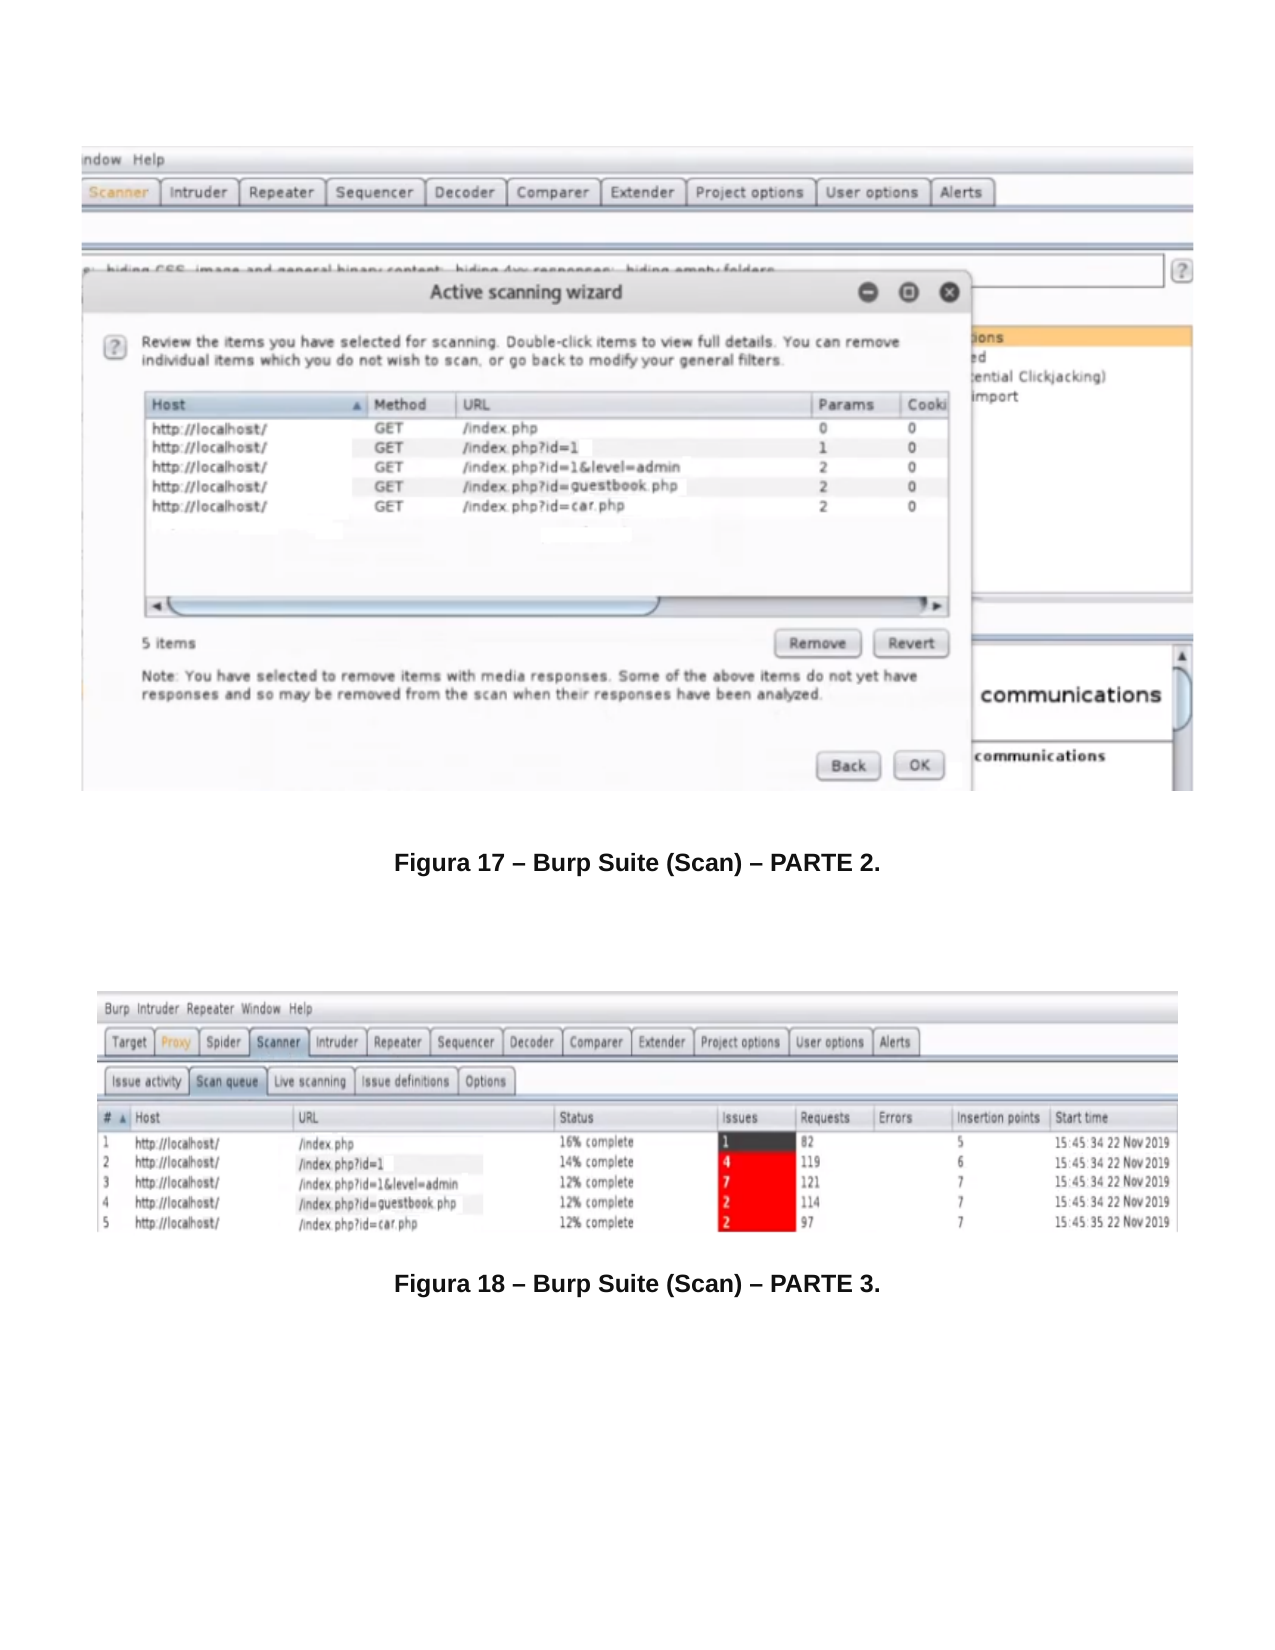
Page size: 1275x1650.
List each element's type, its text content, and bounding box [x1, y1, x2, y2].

text Figura 17 – Burp Suite (Scan) – PARTE 2. [118, 848, 1157, 877]
text Figura 18 – Burp Suite (Scan) – PARTE 3. [118, 1269, 1157, 1297]
picture [97, 991, 1178, 1240]
picture [81, 146, 1194, 791]
